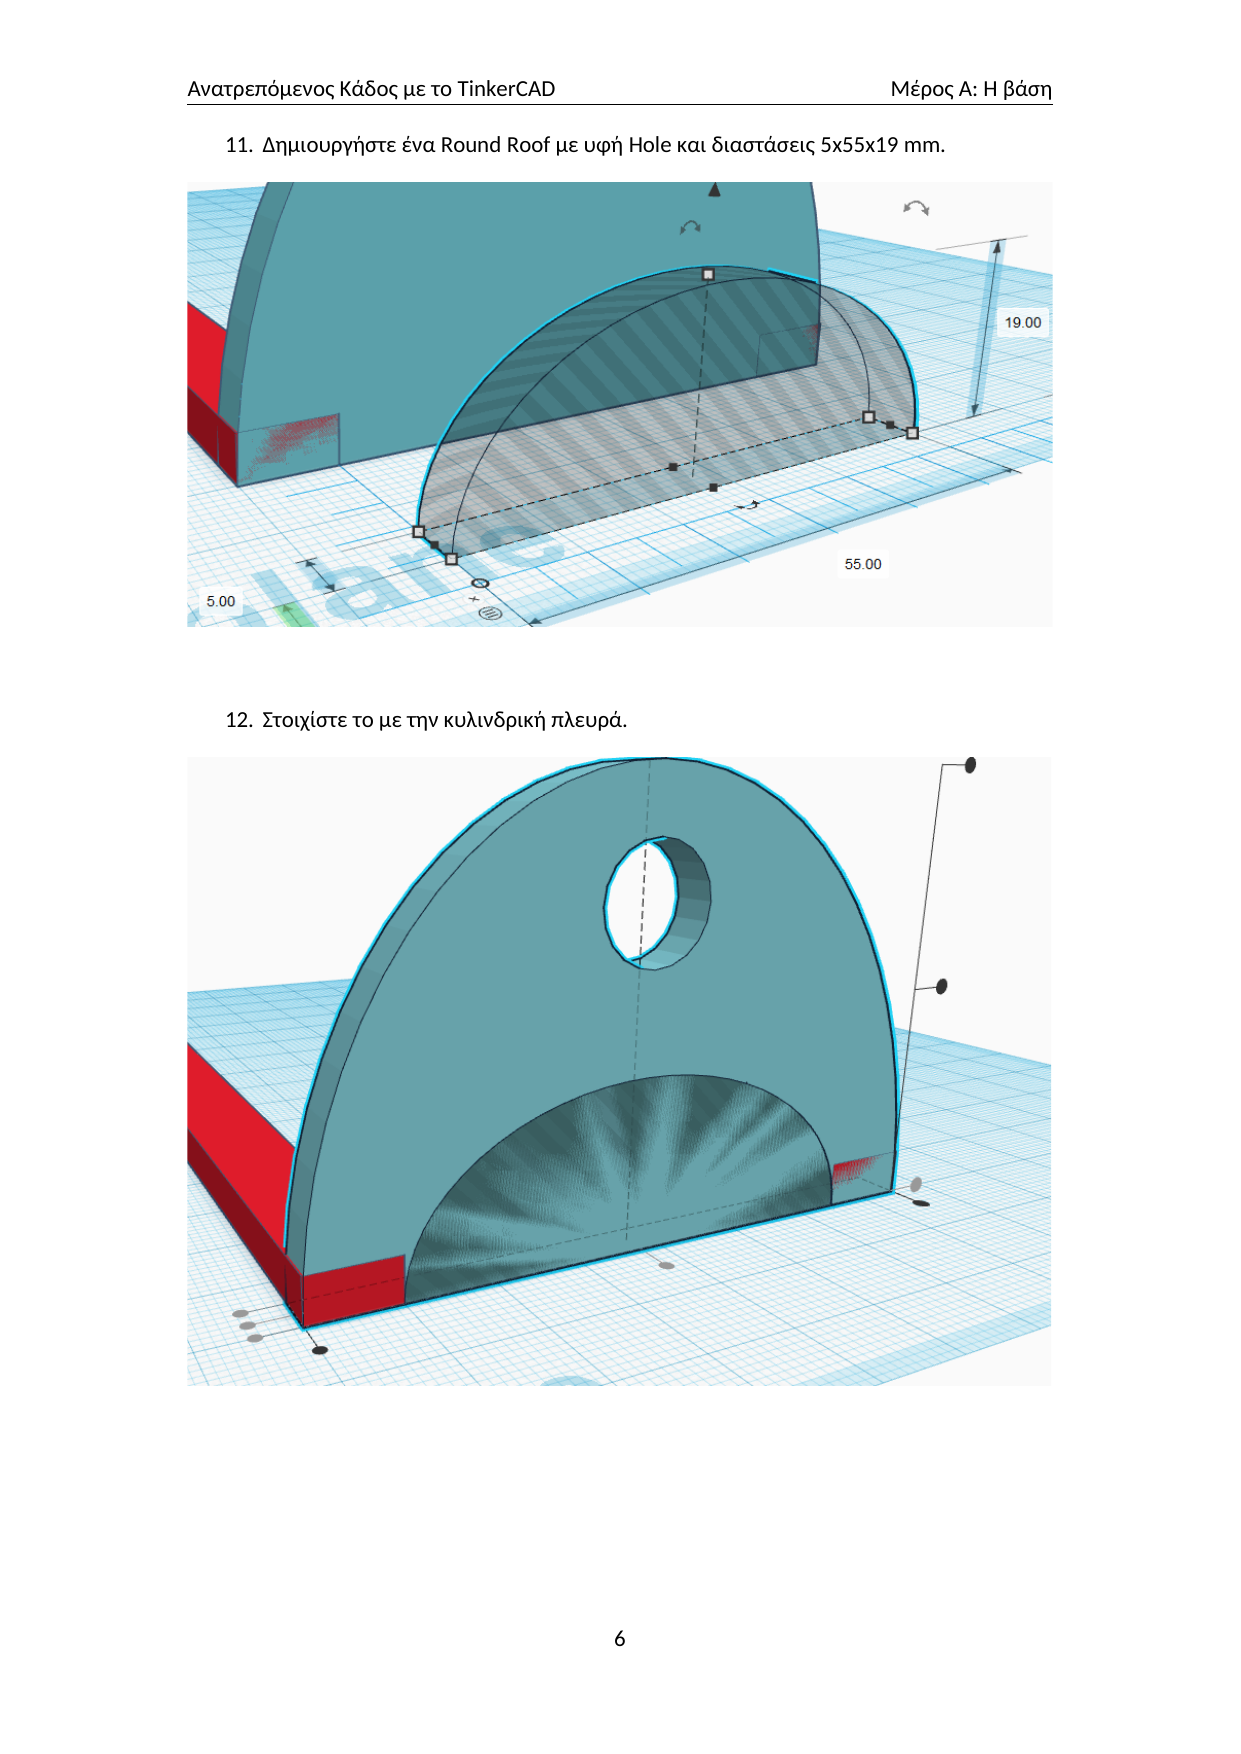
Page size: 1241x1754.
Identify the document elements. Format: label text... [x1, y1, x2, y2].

list Στοιχίστε το με την κυλινδρική πλευρά. [225, 705, 1053, 733]
list Δημιουργήστε ένα Round Roof με υφή Hole και διαστάσεις 5x55x19 mm. [225, 130, 1053, 158]
